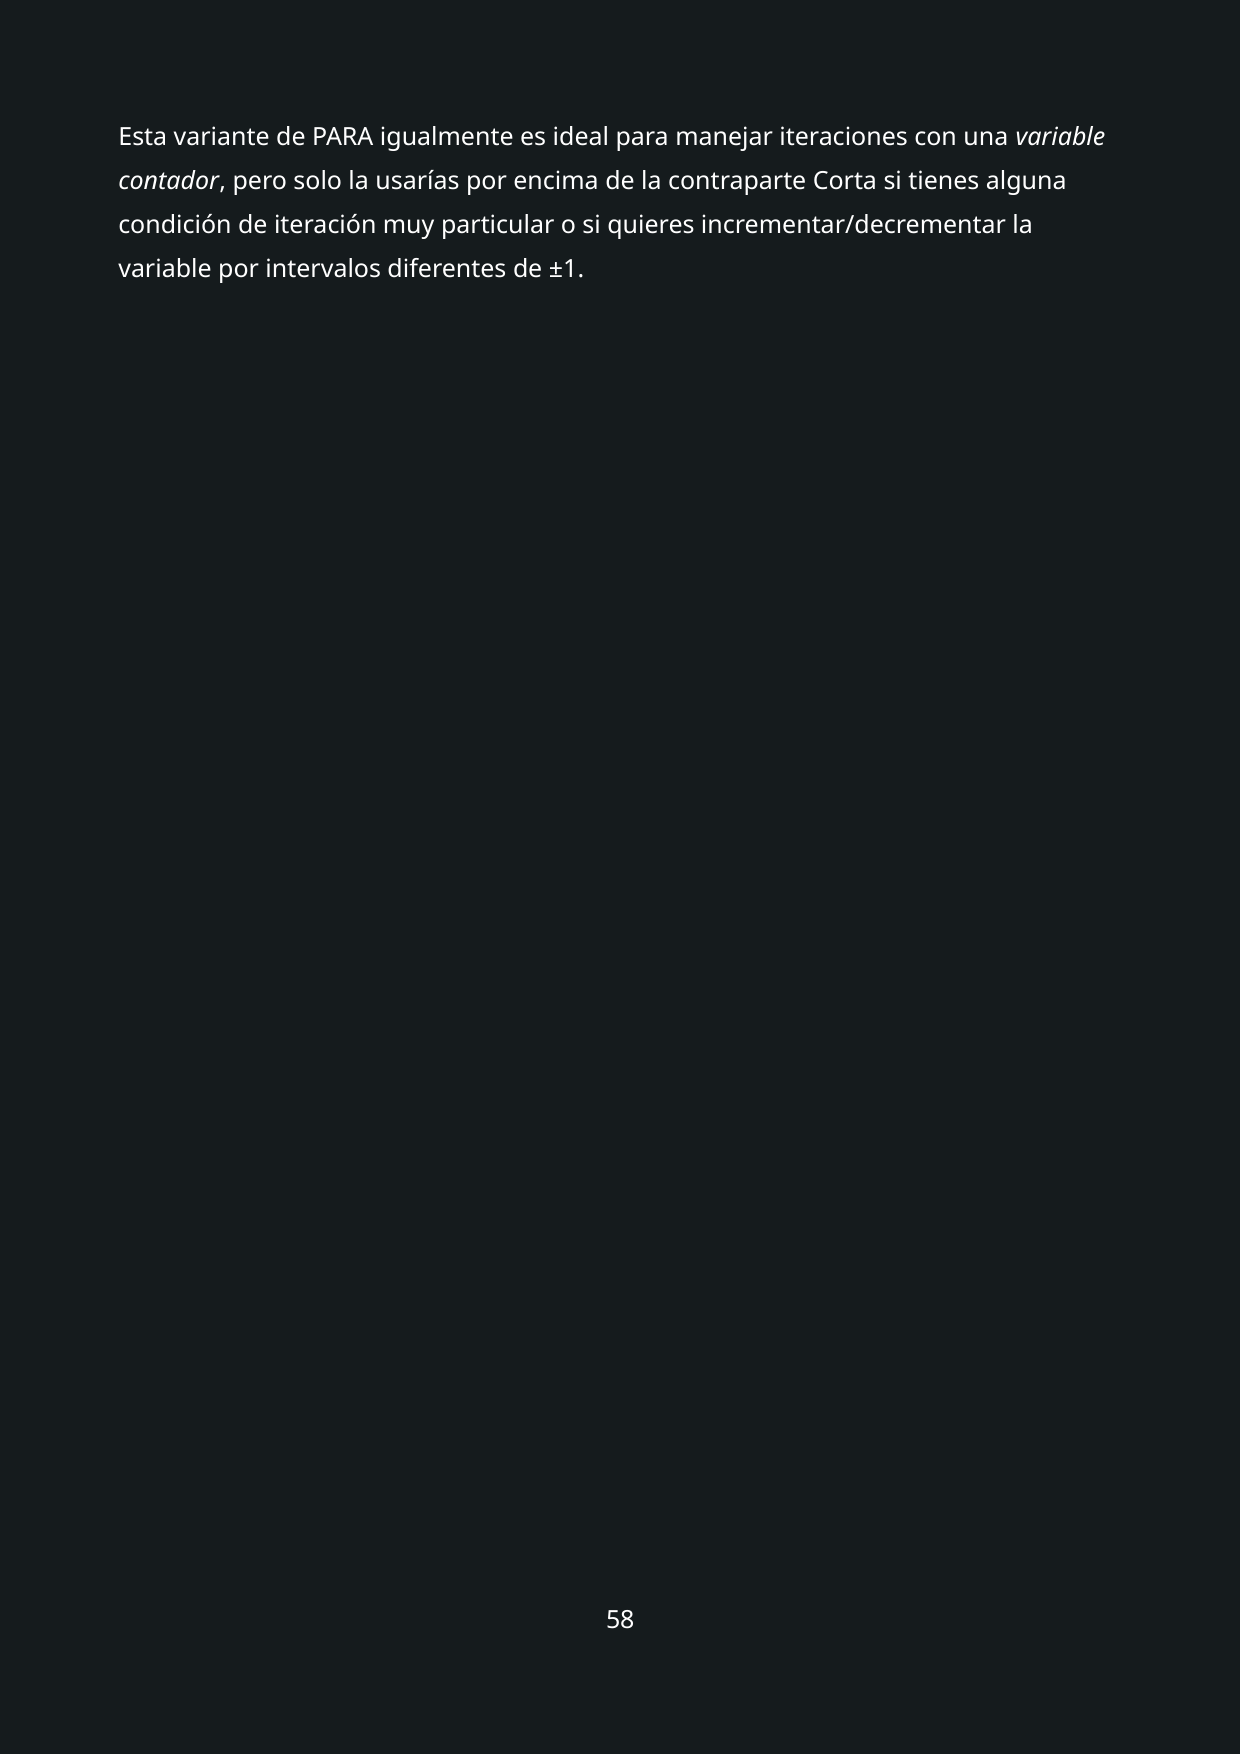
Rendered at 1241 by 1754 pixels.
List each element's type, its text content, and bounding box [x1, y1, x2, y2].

text Esta variante de PARA igualmente es ideal para manejar iteraciones con una variable contador, pero solo la usarías por encima de la contraparte Corta si tienes alguna condición de iteración muy particular o si quieres incrementar/decrementar la variable por intervalos diferentes de ±1. [118, 118, 1122, 285]
